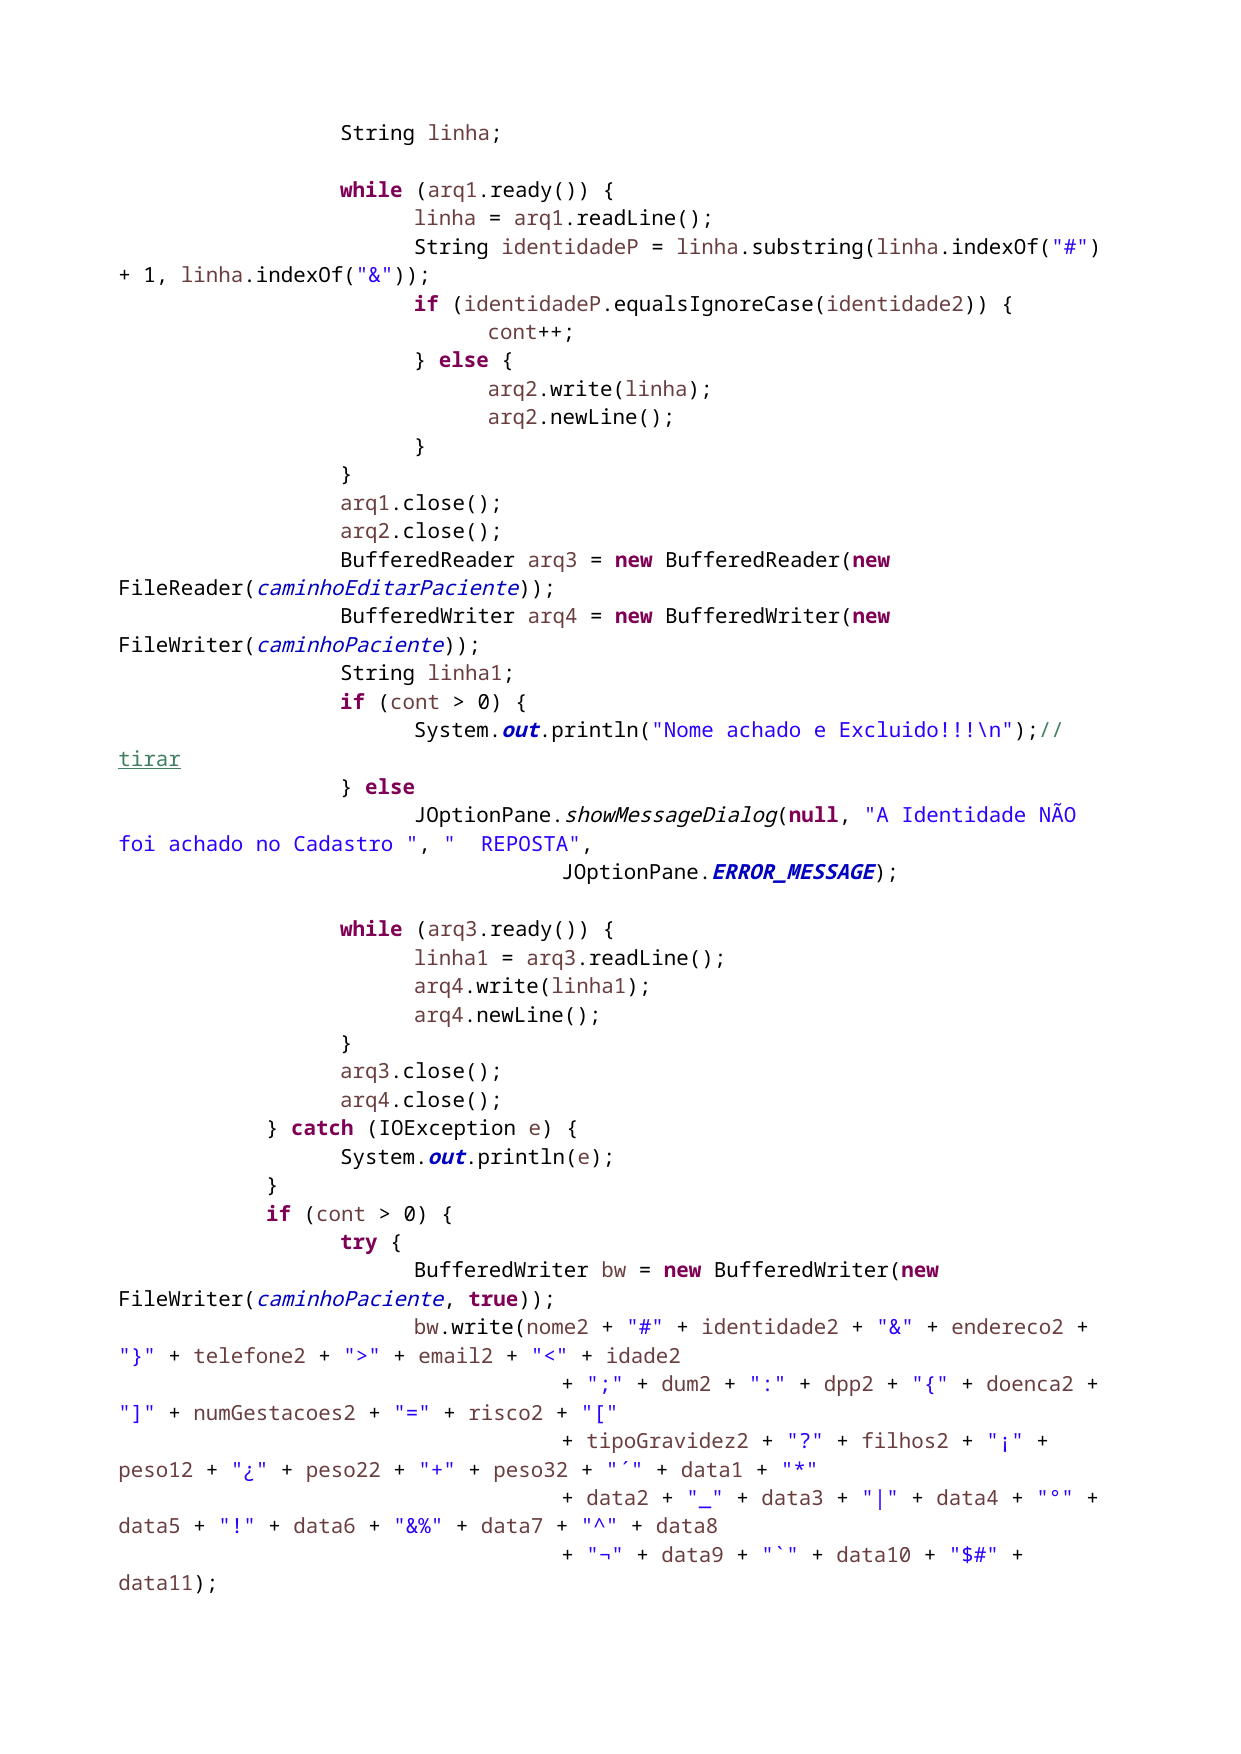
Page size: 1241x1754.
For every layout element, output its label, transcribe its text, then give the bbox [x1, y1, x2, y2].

text arq2.close(); [118, 516, 1122, 545]
text if (identidadeP.equalsIgnoreCase(identidade2)) { [118, 289, 1122, 317]
text arq3.close(); [118, 1057, 1122, 1085]
text System.out.println(e); [118, 1142, 1122, 1170]
text arq1.close(); [118, 488, 1122, 516]
text JOptionPane.showMessageDialog(null, "A Identidade NÃO foi achado no Cadastro ", " REPOSTA", [118, 801, 1122, 857]
text arq2.write(linha); [118, 374, 1122, 402]
text arq2.newLine(); [118, 402, 1122, 431]
text String linha1; [118, 658, 1122, 687]
text try { [118, 1227, 1122, 1256]
text } else [118, 772, 1122, 801]
text String identidadeP = linha.substring(linha.indexOf("#") + 1, linha.indexOf("&")); [118, 232, 1122, 289]
text if (cont > 0) { [118, 687, 1122, 715]
text BufferedWriter arq4 = new BufferedWriter(new FileWriter(caminhoPaciente)); [118, 602, 1122, 658]
text arq4.close(); [118, 1085, 1122, 1113]
text } [118, 459, 1122, 488]
text + tipoGravidez2 + "?" + filhos2 + "¡" + peso12 + "¿" + peso22 + "+" + peso32 + "´" + data1 + "*" [118, 1426, 1122, 1483]
text while (arq1.ready()) { [118, 175, 1122, 203]
text System.out.println("Nome achado e Excluido!!!\n");// tirar [118, 715, 1122, 772]
text arq4.newLine(); [118, 1000, 1122, 1028]
text bw.write(nome2 + "#" + identidade2 + "&" + endereco2 + "}" + telefone2 + ">" + email2 + "<" + idade2 [118, 1312, 1122, 1369]
text BufferedWriter bw = new BufferedWriter(new FileWriter(caminhoPaciente, true)); [118, 1256, 1122, 1312]
text } else { [118, 346, 1122, 374]
text BufferedReader arq3 = new BufferedReader(new FileReader(caminhoEditarPaciente)); [118, 545, 1122, 602]
text } [118, 1028, 1122, 1057]
text arq4.write(linha1); [118, 971, 1122, 1000]
text } [118, 431, 1122, 459]
text } [118, 1170, 1122, 1199]
text if (cont > 0) { [118, 1199, 1122, 1227]
text + data2 + "_" + data3 + "|" + data4 + "°" + data5 + "!" + data6 + "&%" + data7 + "^" + data8 [118, 1483, 1122, 1540]
text } catch (IOException e) { [118, 1113, 1122, 1142]
text cont++; [118, 317, 1122, 346]
text while (arq3.ready()) { [118, 914, 1122, 943]
text + "¬" + data9 + "`" + data10 + "$#" + data11); [118, 1540, 1122, 1597]
text linha = arq1.readLine(); [118, 203, 1122, 232]
text + ";" + dum2 + ":" + dpp2 + "{" + doenca2 + "]" + numGestacoes2 + "=" + risco2 + "[" [118, 1369, 1122, 1426]
text linha1 = arq3.readLine(); [118, 943, 1122, 971]
text String linha; [118, 118, 1122, 147]
text JOptionPane.ERROR_MESSAGE); [118, 857, 1122, 886]
